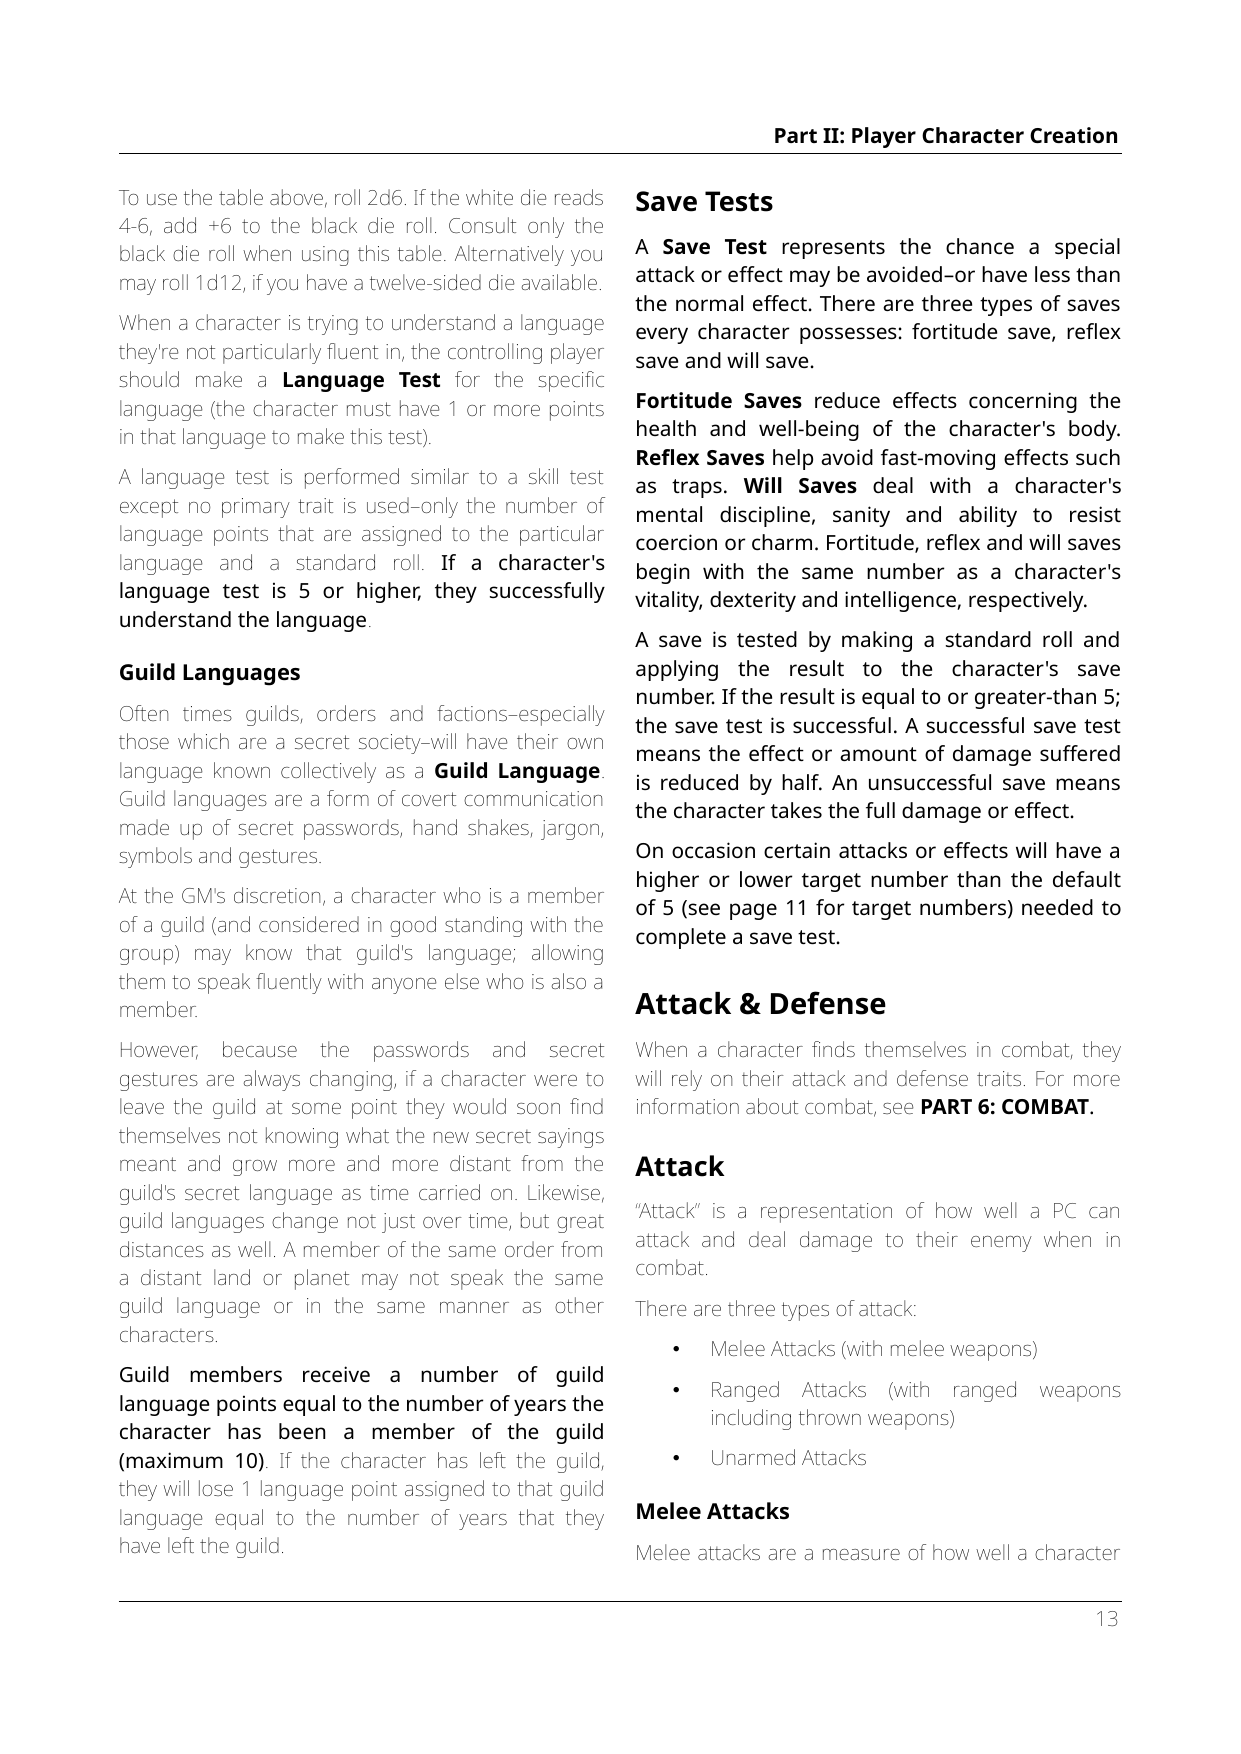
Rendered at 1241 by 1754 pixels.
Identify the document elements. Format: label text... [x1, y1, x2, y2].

text Often times guilds, orders and factions–especially those which are a secret society–will have their own language known collectively as a Guild Language. Guild languages are a form of covert communication made up of secret passwords, hand shakes, jargon, symbols and gestures. [118, 699, 605, 869]
text When a character is trying to understand a language they're not particularly fluent in, the controlling player should make a Language Test for the specific language (the character must have 1 or more points in that language to make this test). [118, 308, 605, 451]
text Melee Attacks [635, 1496, 1122, 1526]
subtitle Save Tests [635, 183, 1122, 219]
text Fortitude Saves reduce effects concerning the health and well-being of the character's body. Reflex Saves help avoid fast-moving effects such as traps. Will Saves deal with a character's mental discipline, sanity and ability to resist coercion or charm. Fortitude, reflex and will saves begin with the same number as a character's vitality, dexterity and intelligence, respectively. [635, 386, 1122, 614]
text However, because the passwords and secret gestures are always changing, if a character were to leave the guild at some point they would soon find themselves not knowing what the new secret sayings meant and grow more and more distant from the guild's secret language as time carried on. Likewise, guild languages change not just over time, but great distances as well. A member of the same order from a distant land or planet may not speak the same guild language or in the same manner as other characters. [118, 1036, 605, 1348]
text There are three types of attack: [635, 1294, 1122, 1322]
list Melee Attacks (with melee weapons) [673, 1334, 1122, 1363]
text “Attack” is a representation of how well a PC can attack and deal damage to their enemy when in combat. [635, 1197, 1122, 1282]
text A Save Test represents the chance a special attack or effect may be avoided–or have less than the normal effect. There are three types of saves every character possesses: fortitude save, reflex save and will save. [635, 232, 1122, 374]
list Ranged Attacks (with ranged weapons including thrown weapons) [673, 1375, 1122, 1432]
text On occasion certain attacks or effects will have a higher or lower target number than the default of 5 (see page 8 for target numbers) needed to complete a save test. [635, 837, 1122, 950]
text A save is tested by making a standard roll and applying the result to the character's save number. If the result is equal to or greater-than 5; the save test is successful. A successful save test means the effect or amount of damage suffered is reduced by half. An unsuccessful save means the character takes the full damage or effect. [635, 626, 1122, 825]
text At the GM's discretion, a character who is a member of a guild (and considered in good standing with the group) may know that guild's language; allowing them to speak fluently with anyone else who is also a member. [118, 881, 605, 1024]
text A language test is performed similar to a skill test except no primary trait is used–only the number of language points that are assigned to the particular language and a standard roll. If a character's language test is 5 or higher, they successfully understand the language. [118, 462, 605, 633]
list Unarmed Attacks [673, 1443, 1122, 1472]
subtitle Attack & Defense [635, 983, 1122, 1023]
text To use the table above, roll 2d6. If the white die reads 4-6, add +6 to the black die roll. Consult only the black die roll when using this table. Alternatively you may roll 1d12, if you have a twelve-sided die available. [118, 183, 605, 296]
text Attack [635, 1148, 1122, 1184]
text When a character finds themselves in combat, they will rely on their attack and defense traits. For more information about combat, see PART 6: COMBAT. [635, 1035, 1122, 1121]
text Melee attacks are a measure of how well a character [635, 1538, 1122, 1566]
text Guild Languages [118, 657, 605, 687]
text Guild members receive a number of guild language points equal to the number of years the character has been a member of the guild (maximum 10). If the character has left the guild, they will lose 1 language point assigned to that guild language equal to the number of years that they have left the guild. [118, 1360, 605, 1559]
